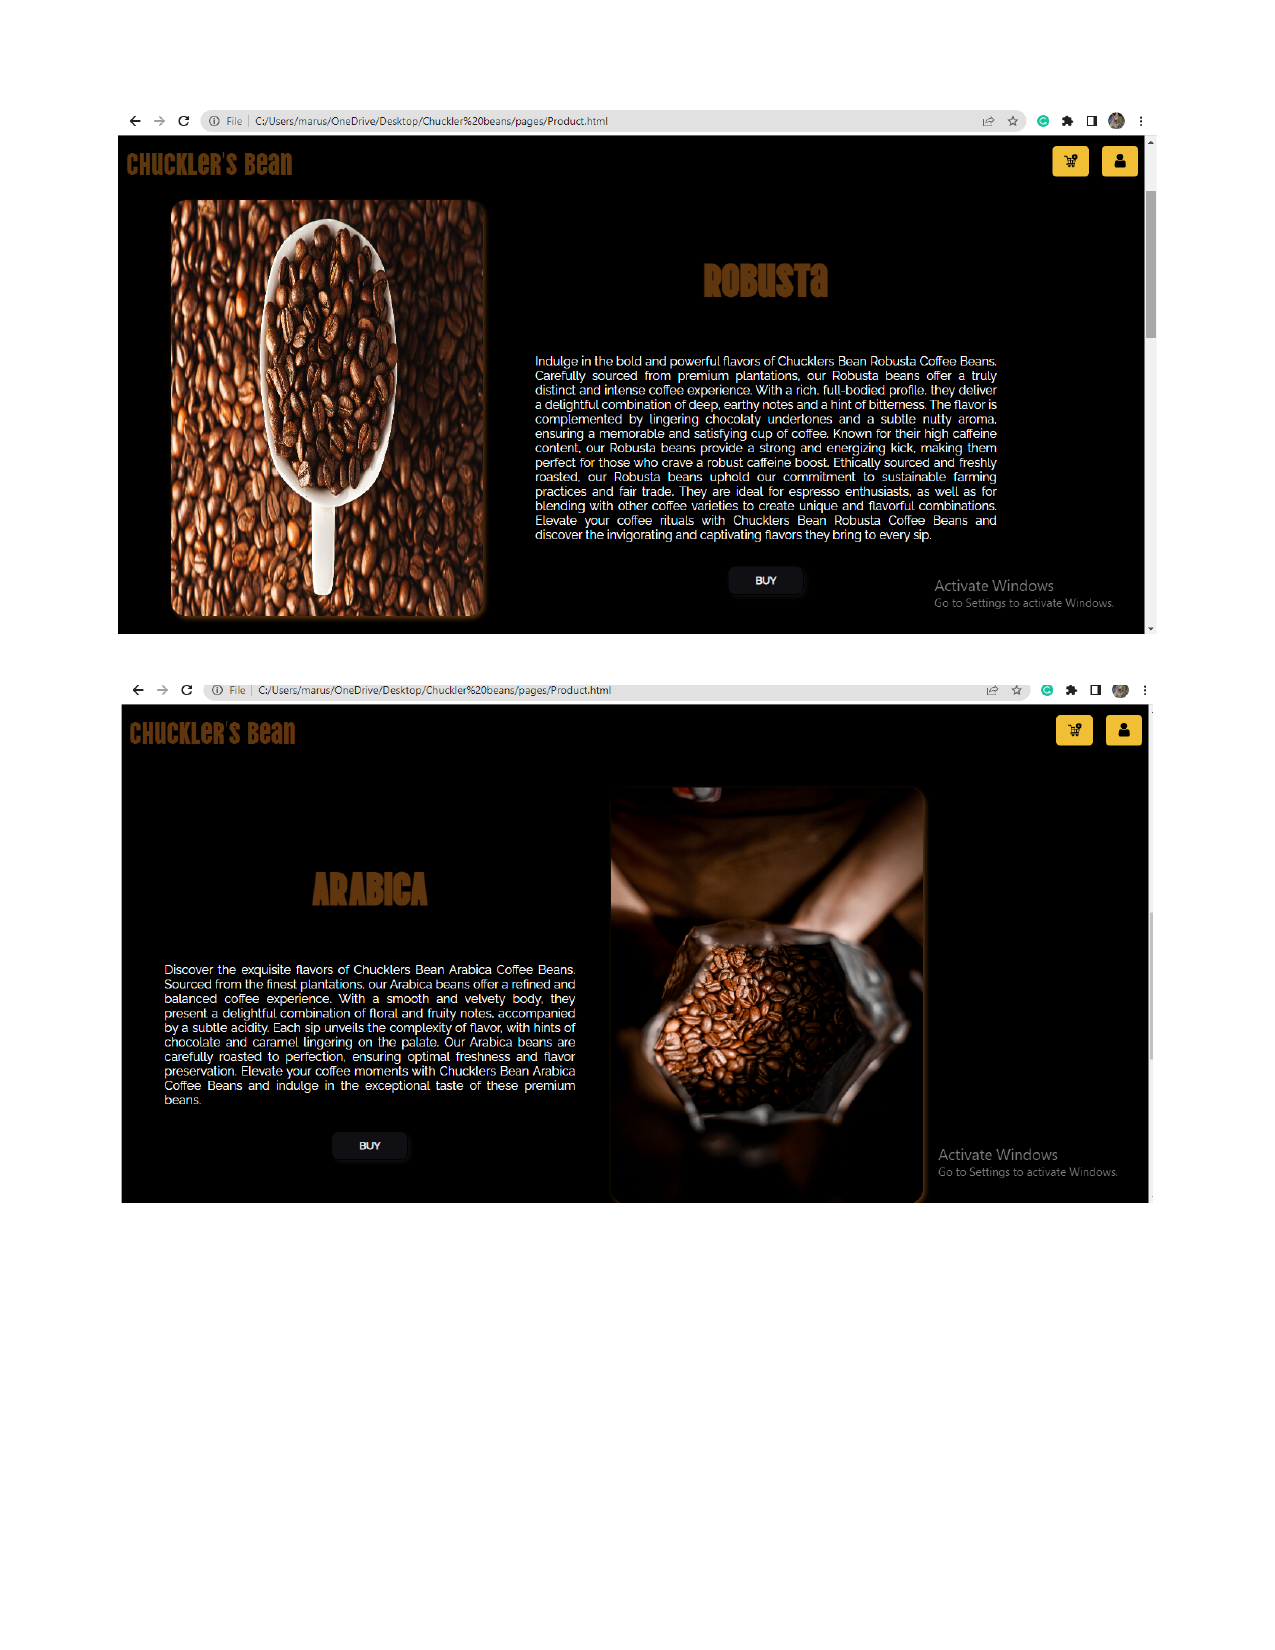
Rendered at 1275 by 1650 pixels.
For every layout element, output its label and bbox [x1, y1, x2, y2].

picture [118, 107, 1157, 634]
picture [121, 685, 1153, 1203]
